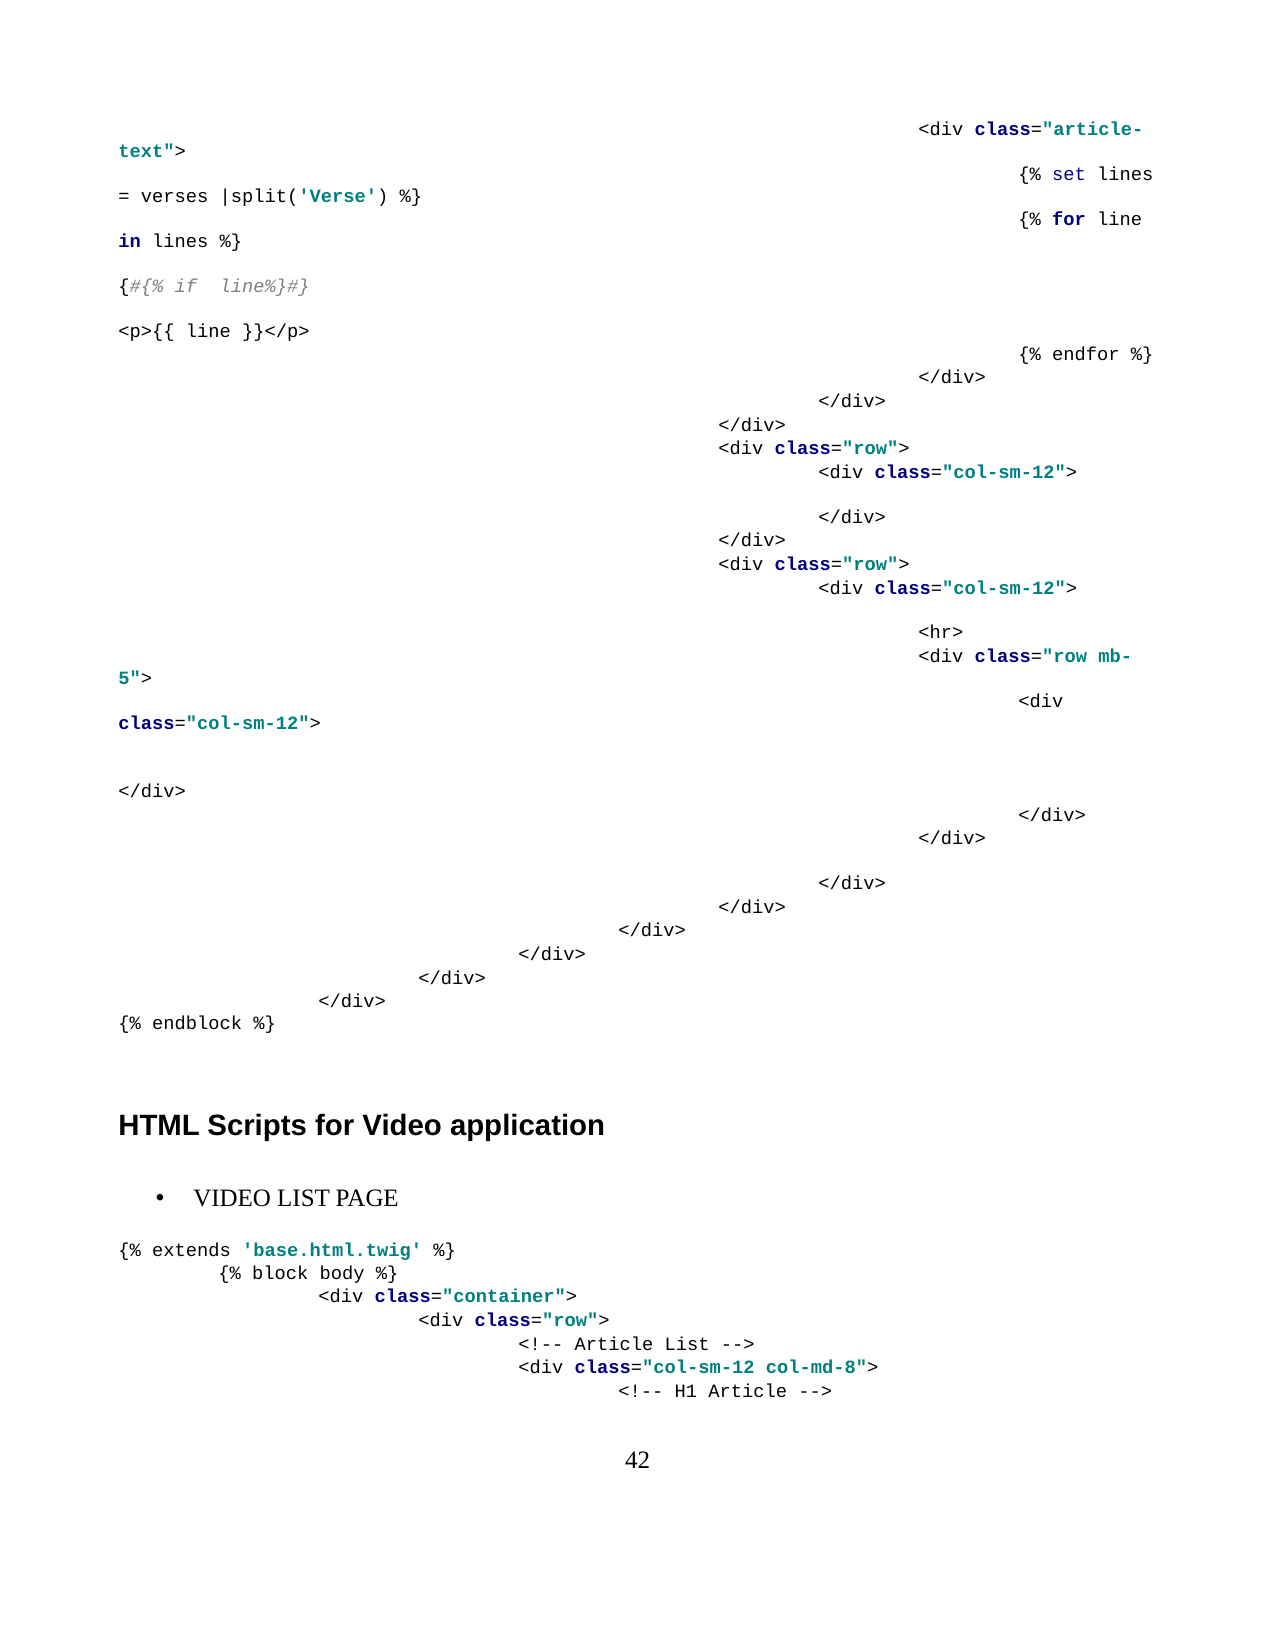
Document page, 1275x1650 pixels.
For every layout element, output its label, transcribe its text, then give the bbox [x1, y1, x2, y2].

text </div> [118, 990, 1157, 1014]
text {% for line in lines %} [118, 208, 1157, 253]
text </div> [118, 413, 1157, 437]
text </div> [118, 919, 1157, 943]
text <!-- H1 Article --> [118, 1380, 1157, 1404]
text <p>{{ line }}</p> [118, 298, 1157, 343]
text </div> [118, 759, 1157, 803]
text <div class="col-sm-12"> [118, 461, 1157, 484]
text <div class="row"> [118, 1309, 1157, 1333]
text <div class="row"> [118, 437, 1157, 461]
text {% block body %} [118, 1262, 1157, 1285]
text </div> [118, 943, 1157, 967]
text {% endblock %} [118, 1014, 1157, 1035]
text <div class="col-sm-12 col-md-8"> [118, 1356, 1157, 1380]
text </div> [118, 366, 1157, 390]
text <div class="col-sm-12"> [118, 690, 1157, 735]
text </div> [118, 967, 1157, 990]
text </div> [118, 390, 1157, 413]
text </div> [118, 872, 1157, 896]
text <div class="container"> [118, 1285, 1157, 1309]
text {% set lines = verses |split('Verse') %} [118, 163, 1157, 208]
text </div> [118, 803, 1157, 827]
list VIDEO LIST PAGE [156, 1183, 1157, 1212]
text <div class="row mb-5"> [118, 645, 1157, 690]
text <!-- Article List --> [118, 1333, 1157, 1356]
text <div class="article-text"> [118, 118, 1157, 163]
text </div> [118, 529, 1157, 553]
text {% endfor %} [118, 343, 1157, 366]
text {% extends 'base.html.twig' %} [118, 1241, 1157, 1262]
text <div class="row"> [118, 553, 1157, 577]
text <hr> [118, 622, 1157, 645]
text </div> [118, 896, 1157, 919]
text </div> [118, 506, 1157, 529]
text <div class="col-sm-12"> [118, 577, 1157, 600]
text </div> [118, 827, 1157, 851]
text {#{% if line%}#} [118, 253, 1157, 298]
subtitle HTML Scripts for Video application [118, 1108, 1157, 1142]
